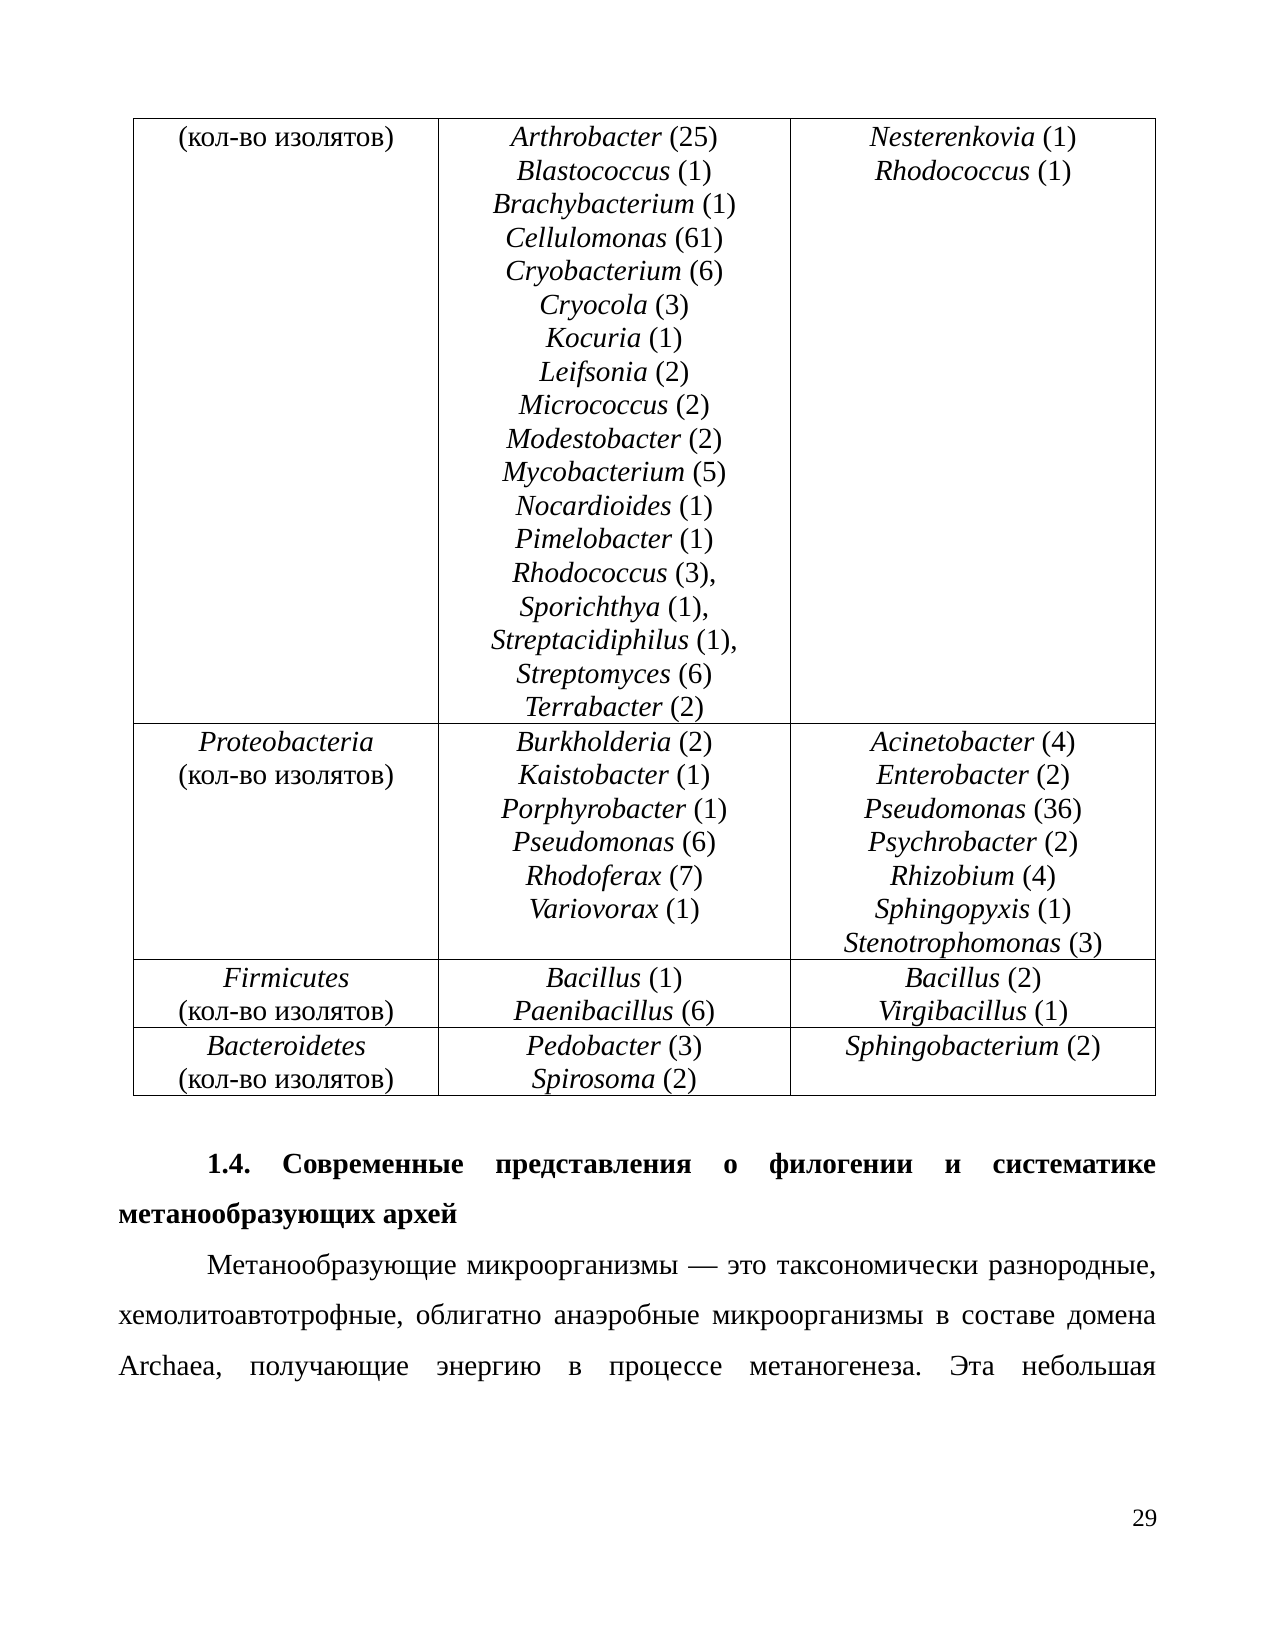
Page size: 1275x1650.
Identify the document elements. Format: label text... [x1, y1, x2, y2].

subtitle 1.4. Современные представления о филогении и систематике метанообразующих архей [118, 1146, 1157, 1230]
table_cell Sphingobacterium (2) [791, 1028, 1155, 1095]
table_cell Pedobacter (3) Spirosoma (2) [439, 1028, 790, 1095]
table_cell Firmicutes (кол-во изолятов) [134, 960, 438, 1027]
text Метанообразующие микроорганизмы — это таксономически разнородные, хемолитоавтотрофные, облигатно анаэробные микроорганизмы в составе домена Archaea, получающие энергию в процессе метаногенеза. Эта небольшая [118, 1247, 1157, 1381]
table_cell Acinetobacter (4) Enterobacter (2) Pseudomonas (36) Psychrobacter (2) Rhizobium (4) Sphingopyxis (1) Stenotrophomonas (3) [791, 724, 1155, 959]
table_cell Burkholderia (2) Kaistobacter (1) Porphyrobacter (1) Pseudomonas (6) Rhodoferax (7) Variovorax (1) [439, 724, 790, 959]
table_cell Nesterenkovia (1) Rhodococcus (1) [791, 119, 1155, 723]
table_cell Arthrobacter (25) Blastococcus (1) Brachybacterium (1) Cellulomonas (61) Cryobacterium (6) Cryocola (3) Kocuria (1) Leifsonia (2) Micrococcus (2) Modestobacter (2) Mycobacterium (5) Nocardioides (1) Pimelobacter (1) Rhodococcus (3), Sporichthya (1), Streptacidiphilus (1), Streptomyces (6) Terrabacter (2) [439, 119, 790, 723]
table_cell Bacillus (1) Paenibacillus (6) [439, 960, 790, 1027]
table_cell (кол-во изолятов) [134, 119, 438, 723]
table_cell Proteobacteria (кол-во изолятов) [134, 724, 438, 959]
table_cell Bacillus (2) Virgibacillus (1) [791, 960, 1155, 1027]
table_cell Bacteroidetes (кол-во изолятов) [134, 1028, 438, 1095]
